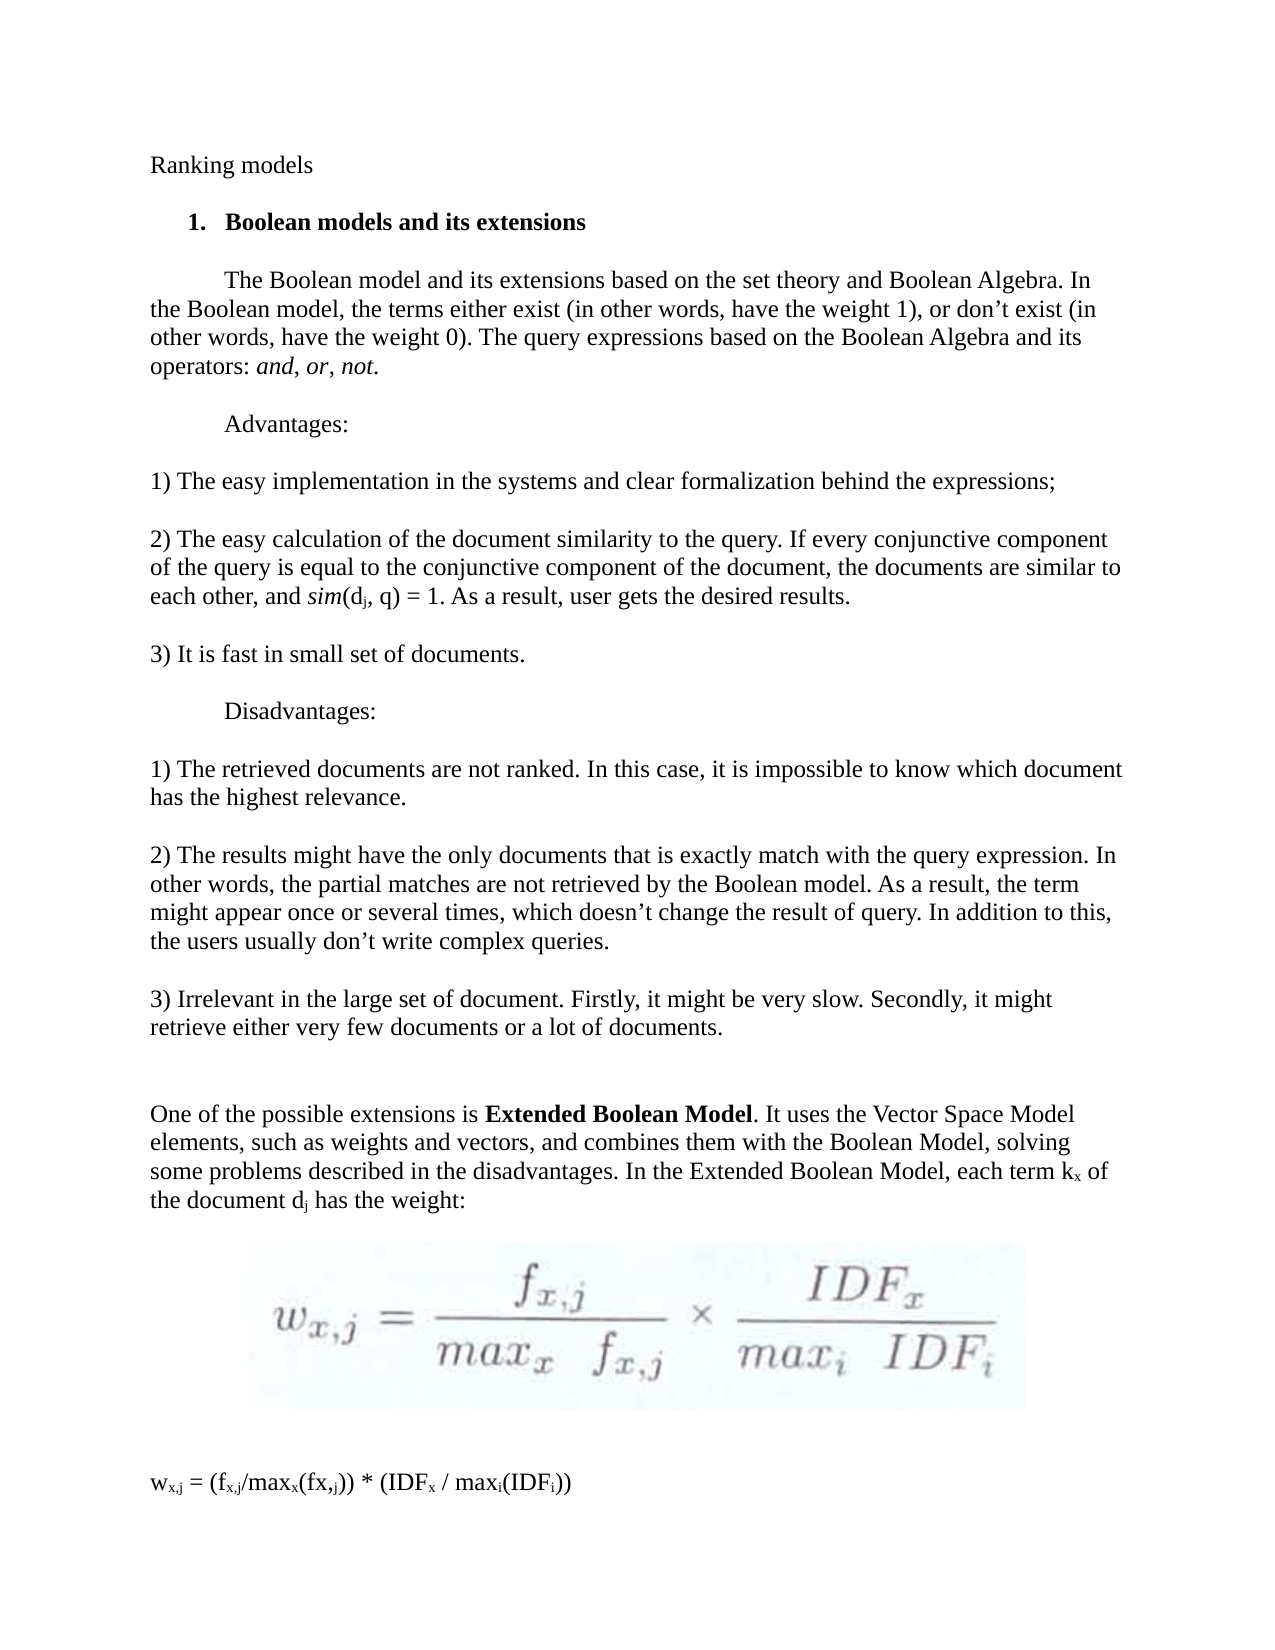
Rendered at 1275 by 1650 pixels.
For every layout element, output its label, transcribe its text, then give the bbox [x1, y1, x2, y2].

text 1) The easy implementation in the systems and clear formalization behind the expressions; [150, 466, 1125, 495]
text Ranking models [150, 150, 1125, 179]
text wx,j = (fx,j/maxx(fx,j)) * (IDFx / maxi(IDFi)) [150, 1467, 1125, 1496]
text The Boolean model and its extensions based on the set theory and Boolean Algebra. In the Boolean model, the terms either exist (in other words, have the weight 1), or don’t exist (in other words, have the weight 0). The query expressions based on the Boolean Algebra and its operators: and, or, not. [150, 265, 1125, 380]
list Boolean models and its extensions [187, 207, 1125, 236]
text 1) The retrieved documents are not ranked. In this case, it is impossible to know which document has the highest relevance. [150, 754, 1125, 811]
text 3) Irrelevant in the large set of document. Firstly, it might be very slow. Secondly, it might retrieve either very few documents or a lot of documents. [150, 984, 1125, 1041]
text Advantages: [150, 409, 1125, 437]
text Disadvantages: [150, 696, 1125, 725]
picture [248, 1242, 1027, 1410]
text 2) The easy calculation of the document similarity to the query. If every conjunctive component of the query is equal to the conjunctive component of the document, the documents are similar to each other, and sim(dj, q) = 1. As a result, user gets the desired results. [150, 524, 1125, 610]
text 3) It is fast in small set of documents. [150, 639, 1125, 667]
text 2) The results might have the only documents that is exactly match with the query expression. In other words, the partial matches are not retrieved by the Boolean model. As a result, the term might appear once or several times, which doesn’t change the result of query. In addition to this, the users usually don’t write complex queries. [150, 840, 1125, 955]
text One of the possible extensions is Extended Boolean Model. It uses the Vector Space Model elements, such as weights and vectors, and combines them with the Boolean Model, solving some problems described in the disadvantages. In the Extended Boolean Model, each term kx of the document dj has the weight: [150, 1099, 1125, 1214]
